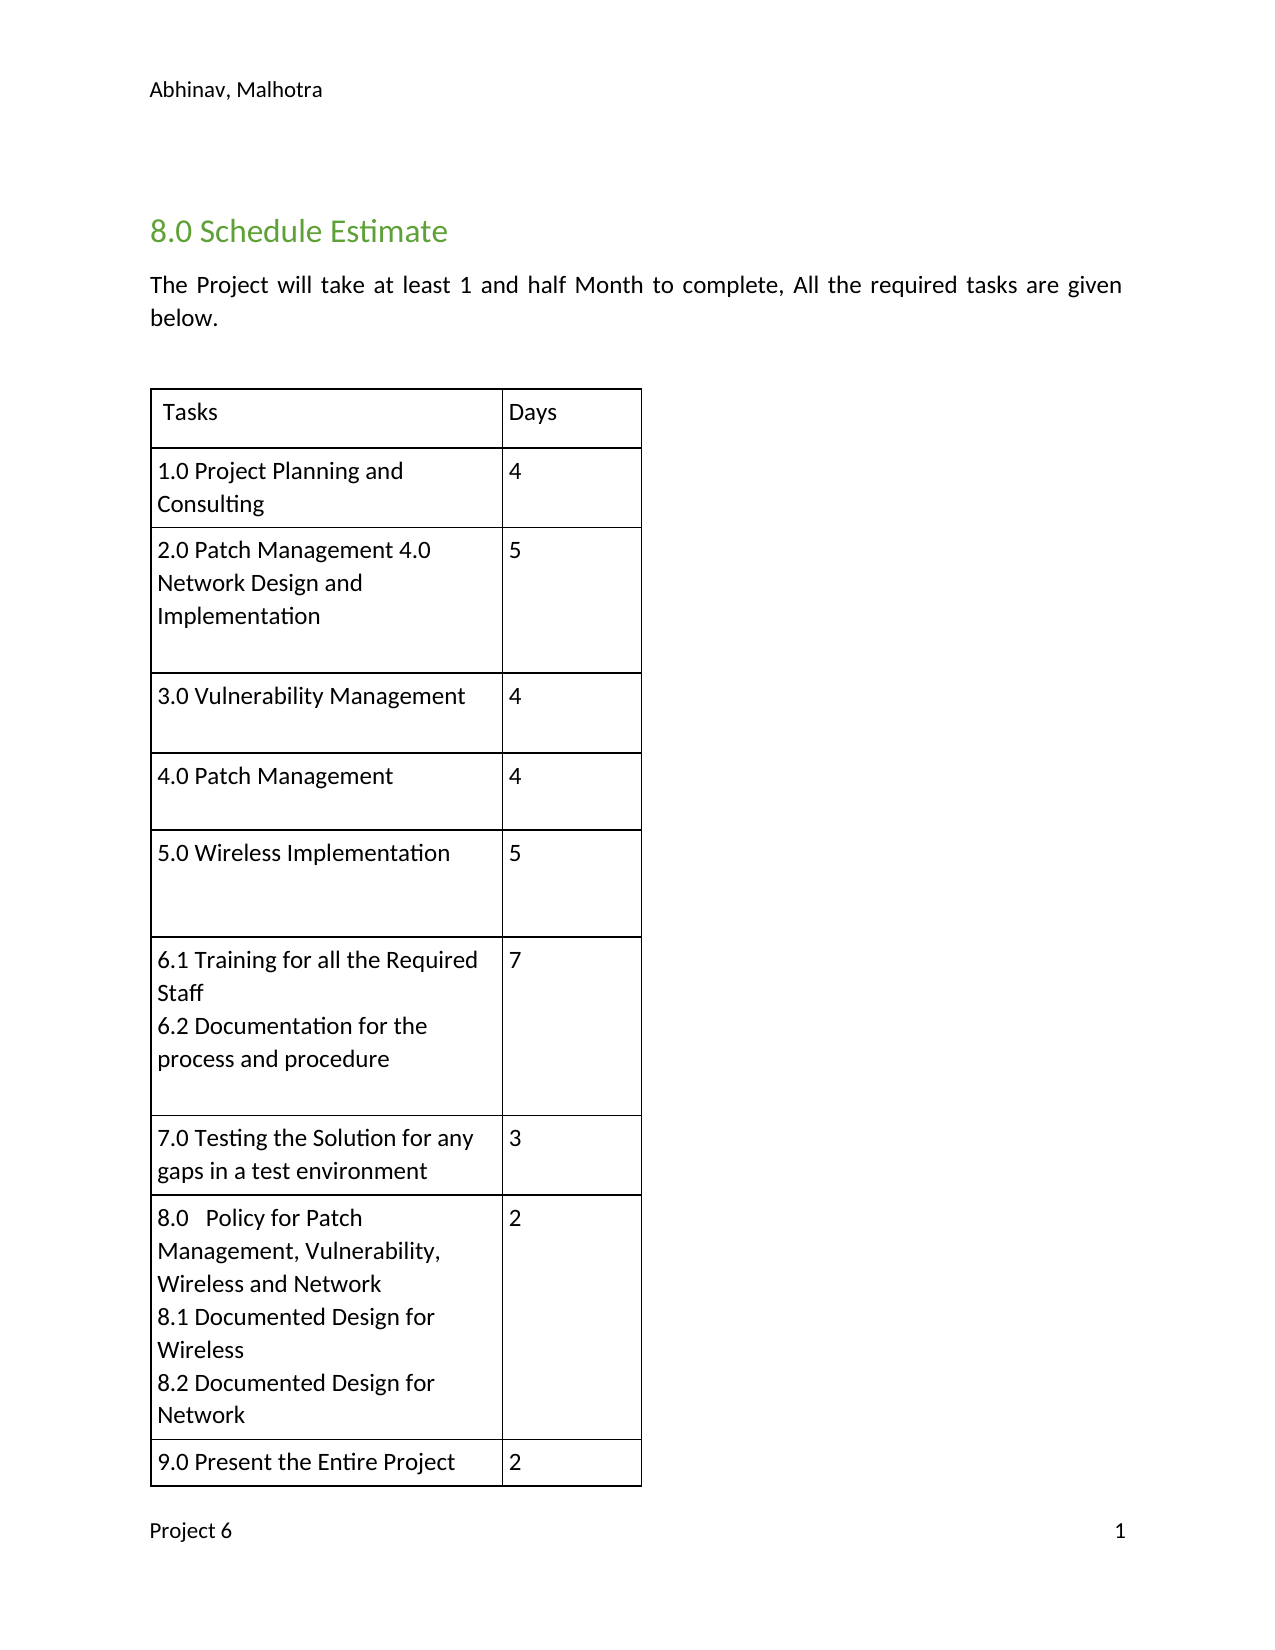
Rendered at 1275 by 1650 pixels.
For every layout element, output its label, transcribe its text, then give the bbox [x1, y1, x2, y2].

table_cell 9.0 Present the Entire Project [152, 1440, 502, 1485]
table_cell 2 [503, 1440, 641, 1485]
table_cell 4.0 Patch Management [152, 754, 502, 829]
table_cell 8.0 Policy for Patch Management, Vulnerability, Wireless and Network 8.1 Documented Design for Wireless 8.2 Documented Design for Network [152, 1196, 502, 1438]
table_cell 4 [503, 674, 641, 752]
table_cell 7 [503, 938, 641, 1115]
table_cell 3.0 Vulnerability Management [152, 674, 502, 752]
text 8.0 Schedule Estimate [150, 209, 1125, 250]
table_cell 5.0 Wireless Implementation [152, 831, 502, 936]
table_cell 3 [503, 1116, 641, 1194]
table_cell 4 [503, 449, 641, 527]
table_header Tasks [152, 390, 502, 447]
table_cell 1.0 Project Planning and Consulting [152, 449, 502, 527]
table_cell 5 [503, 528, 641, 672]
text The Project will take at least 1 and half Month to complete, All the required tasks are given below. [150, 269, 1125, 333]
table_cell 7.0 Testing the Solution for any gaps in a test environment [152, 1116, 502, 1194]
table_cell 4 [503, 754, 641, 829]
table_cell 2 [503, 1196, 641, 1438]
table_cell 6.1 Training for all the Required Staff 6.2 Documentation for the process and procedure [152, 938, 502, 1115]
table_cell 5 [503, 831, 641, 936]
table_cell 2.0 Patch Management 4.0 Network Design and Implementation [152, 528, 502, 672]
table_header Days [503, 390, 641, 447]
